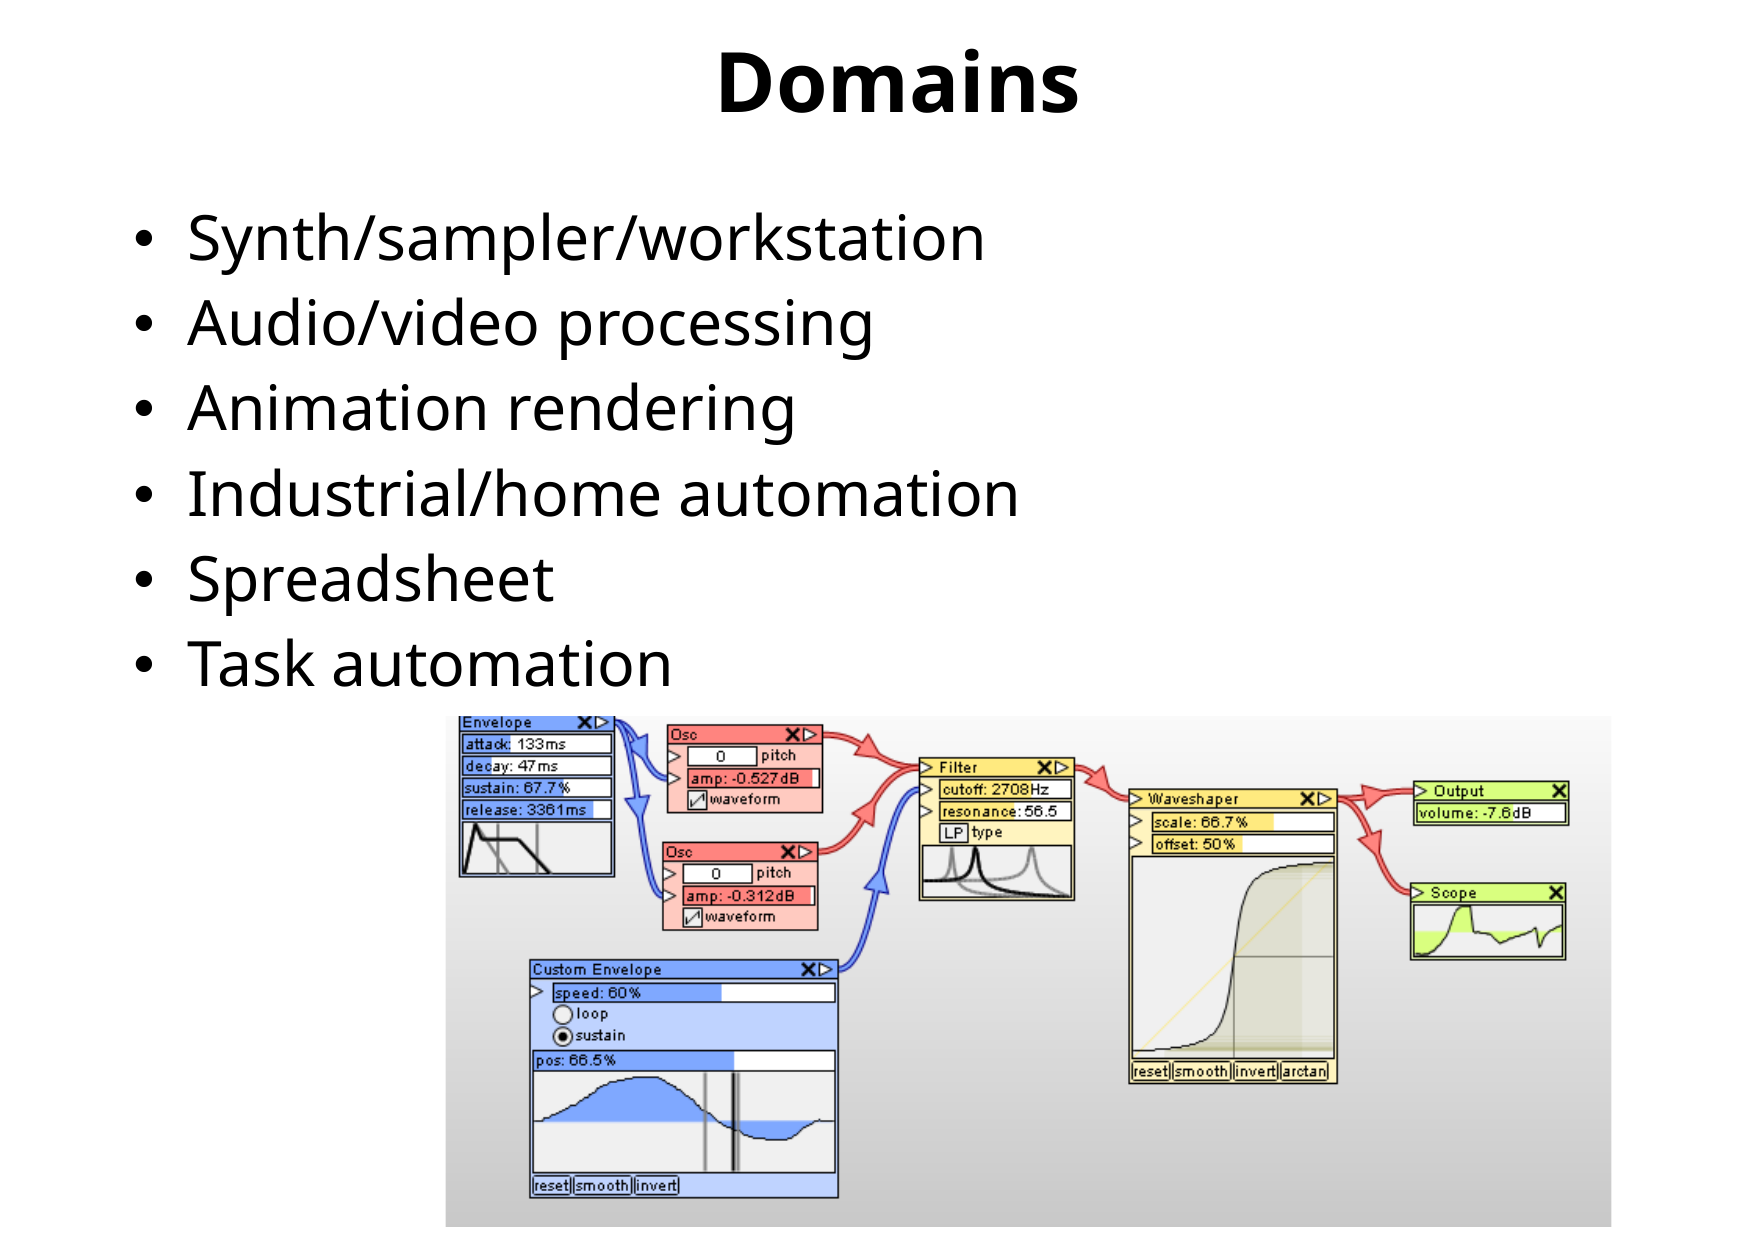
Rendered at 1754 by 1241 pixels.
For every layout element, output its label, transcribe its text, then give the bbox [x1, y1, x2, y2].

list Industrial/home automation [133, 449, 1699, 534]
list Synth/sampler/workstation [133, 194, 1699, 279]
list Task automation [133, 619, 1699, 704]
picture [445, 716, 1612, 1227]
list Spreadsheet [133, 534, 1699, 619]
list Animation rendering [133, 364, 1699, 449]
text Domains [96, 23, 1699, 137]
list Audio/video processing [133, 279, 1699, 364]
